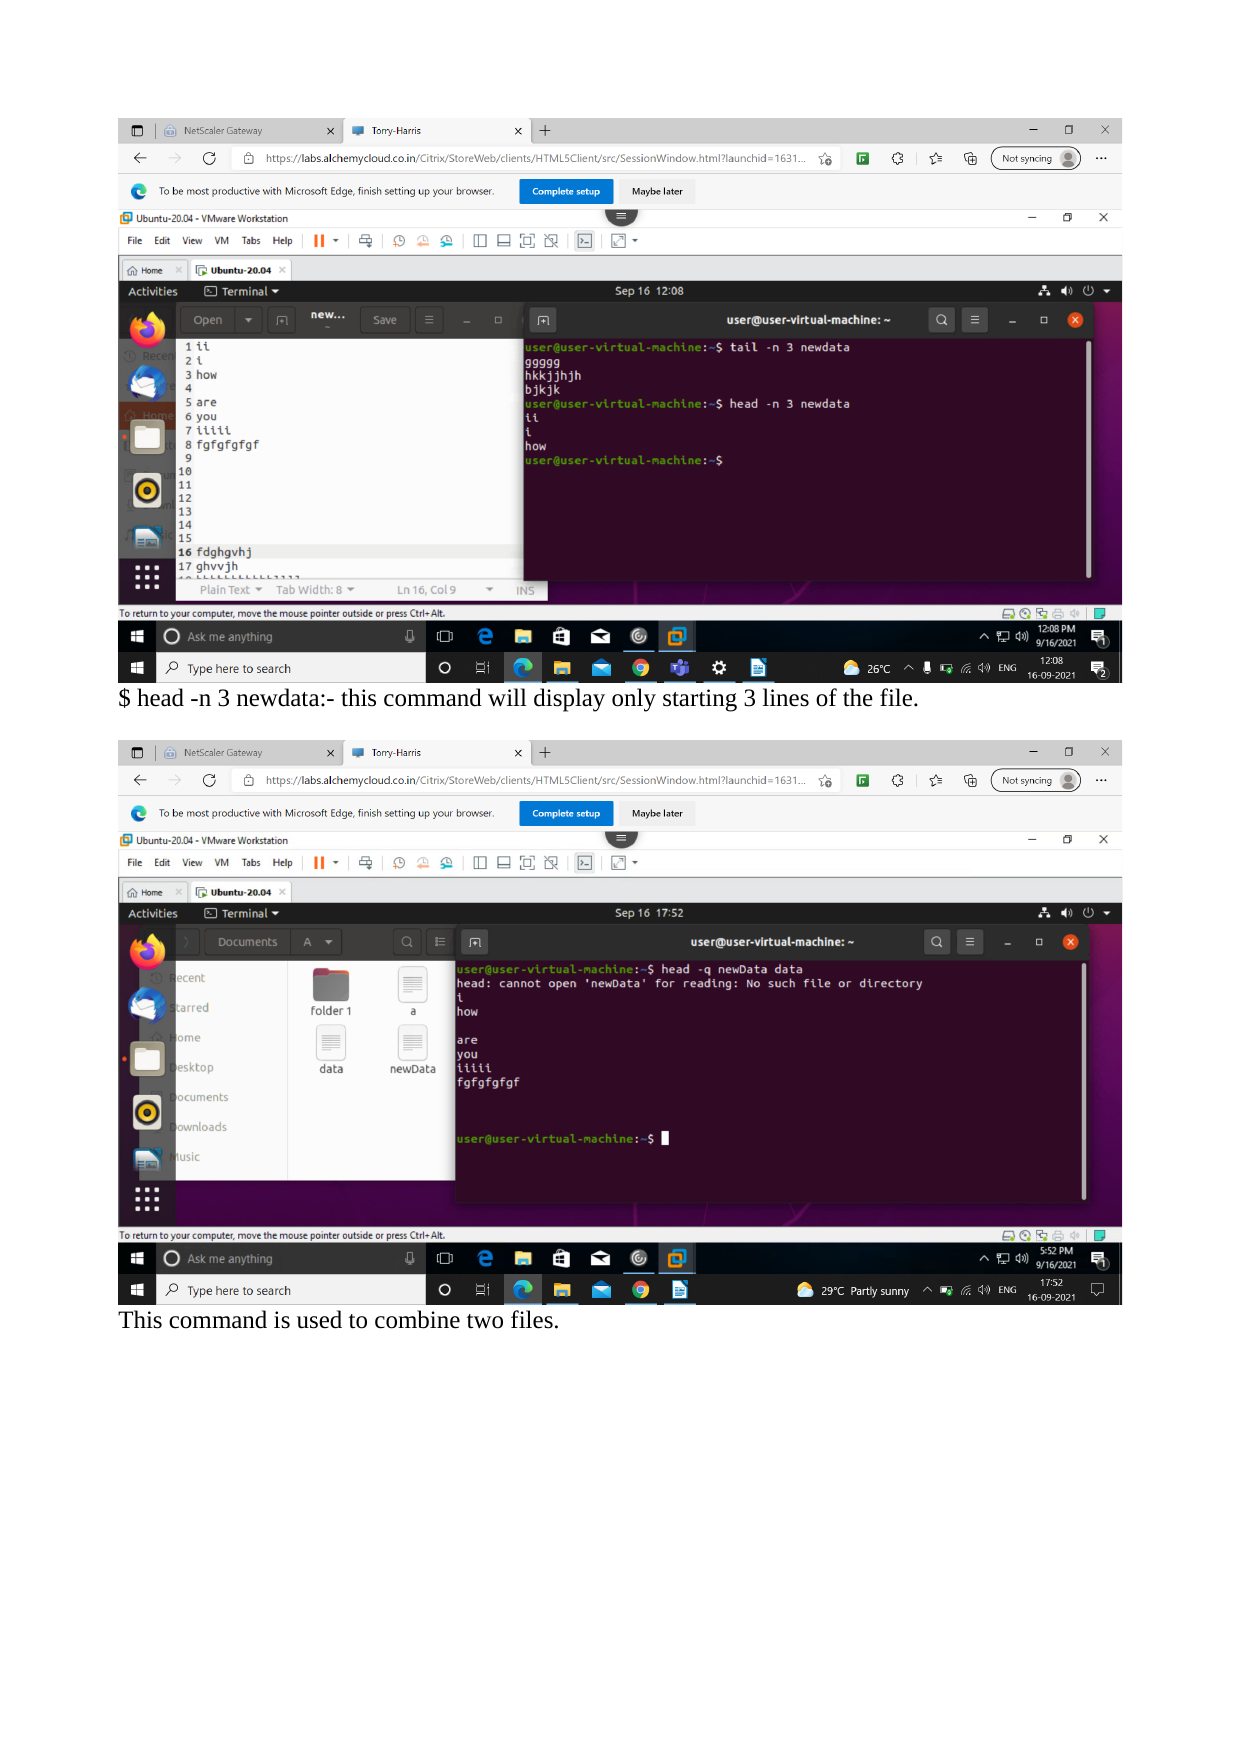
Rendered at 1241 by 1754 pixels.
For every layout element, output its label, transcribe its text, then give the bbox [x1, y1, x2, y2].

picture [118, 118, 1123, 683]
picture [118, 740, 1123, 1305]
text This command is used to combine two files. [118, 1305, 1122, 1334]
text $ head -n 3 newdata:- this command will display only starting 3 lines of the file. [118, 683, 1122, 712]
